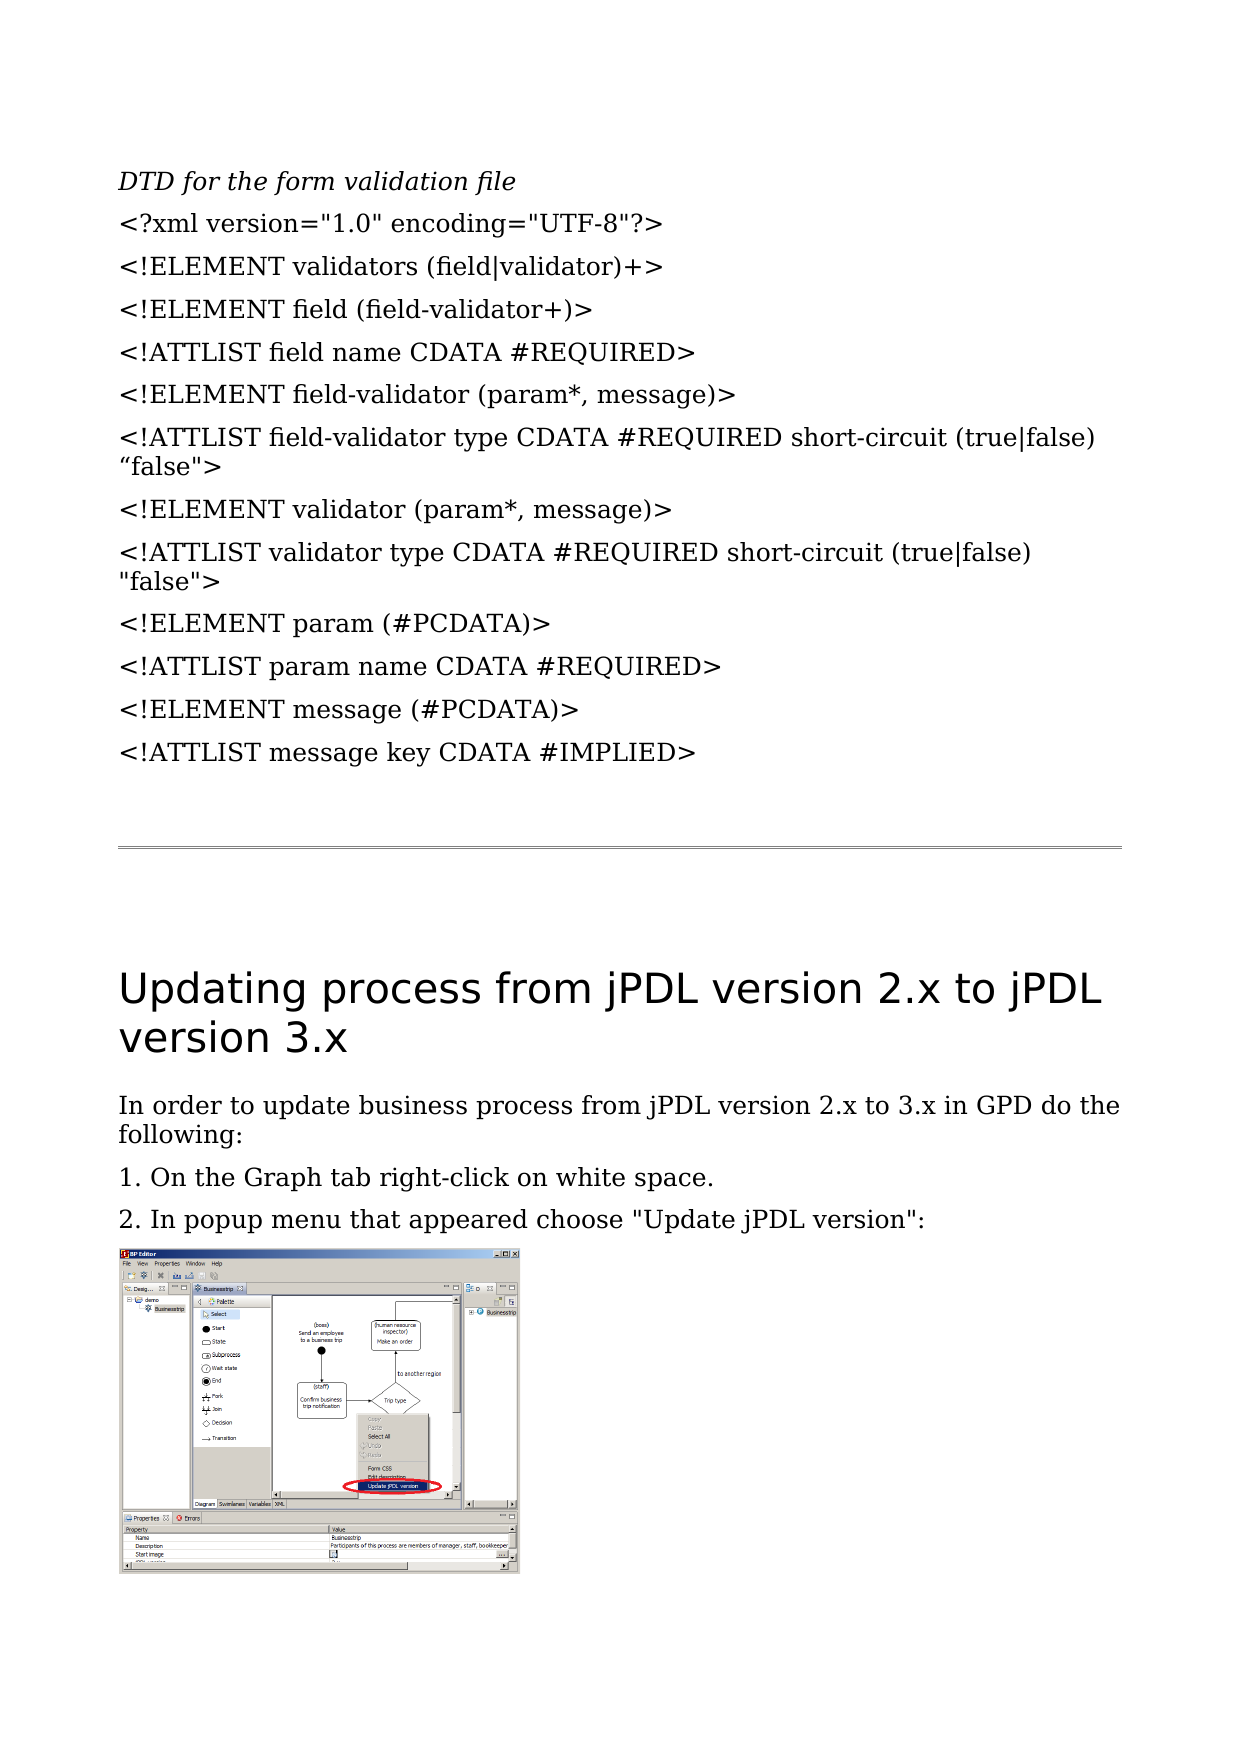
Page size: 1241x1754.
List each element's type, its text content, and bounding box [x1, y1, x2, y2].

text <!ELEMENT message (#PCDATA)> [118, 695, 1122, 724]
text DTD for the form validation file [118, 167, 1122, 196]
picture [118, 1248, 521, 1574]
table_cell [620, 118, 1122, 161]
text 1. On the Graph tab right-click on white space. [118, 1163, 1122, 1192]
text <!ELEMENT field (field-validator+)> [118, 295, 1122, 324]
text In order to update business process from jPDL version 2.x to 3.x in GPD do the following: [118, 1091, 1122, 1149]
text <!ELEMENT param (#PCDATA)> [118, 609, 1122, 639]
text <!ELEMENT field-validator (param*, message)> [118, 380, 1122, 409]
text <!ATTLIST param name CDATA #REQUIRED> [118, 652, 1122, 681]
text <?xml version="1.0" encoding="UTF-8"?> [118, 209, 1122, 239]
text <!ELEMENT validator (param*, message)> [118, 495, 1122, 524]
subtitle Updating process from jPDL version 2.x to jPDL version 3.x [118, 965, 1122, 1062]
text <!ATTLIST field name CDATA #REQUIRED> [118, 338, 1122, 367]
text <!ATTLIST message key CDATA #IMPLIED> [118, 738, 1122, 767]
text <!ELEMENT validators (field|validator)+> [118, 252, 1122, 281]
text <!ATTLIST field-validator type CDATA #REQUIRED short-circuit (true|false) “false"> [118, 423, 1122, 481]
text <!ATTLIST validator type CDATA #REQUIRED short-circuit (true|false) "false"> [118, 538, 1122, 596]
text 2. In popup menu that appeared choose "Update jPDL version": [118, 1206, 1122, 1235]
table_cell [118, 118, 620, 161]
